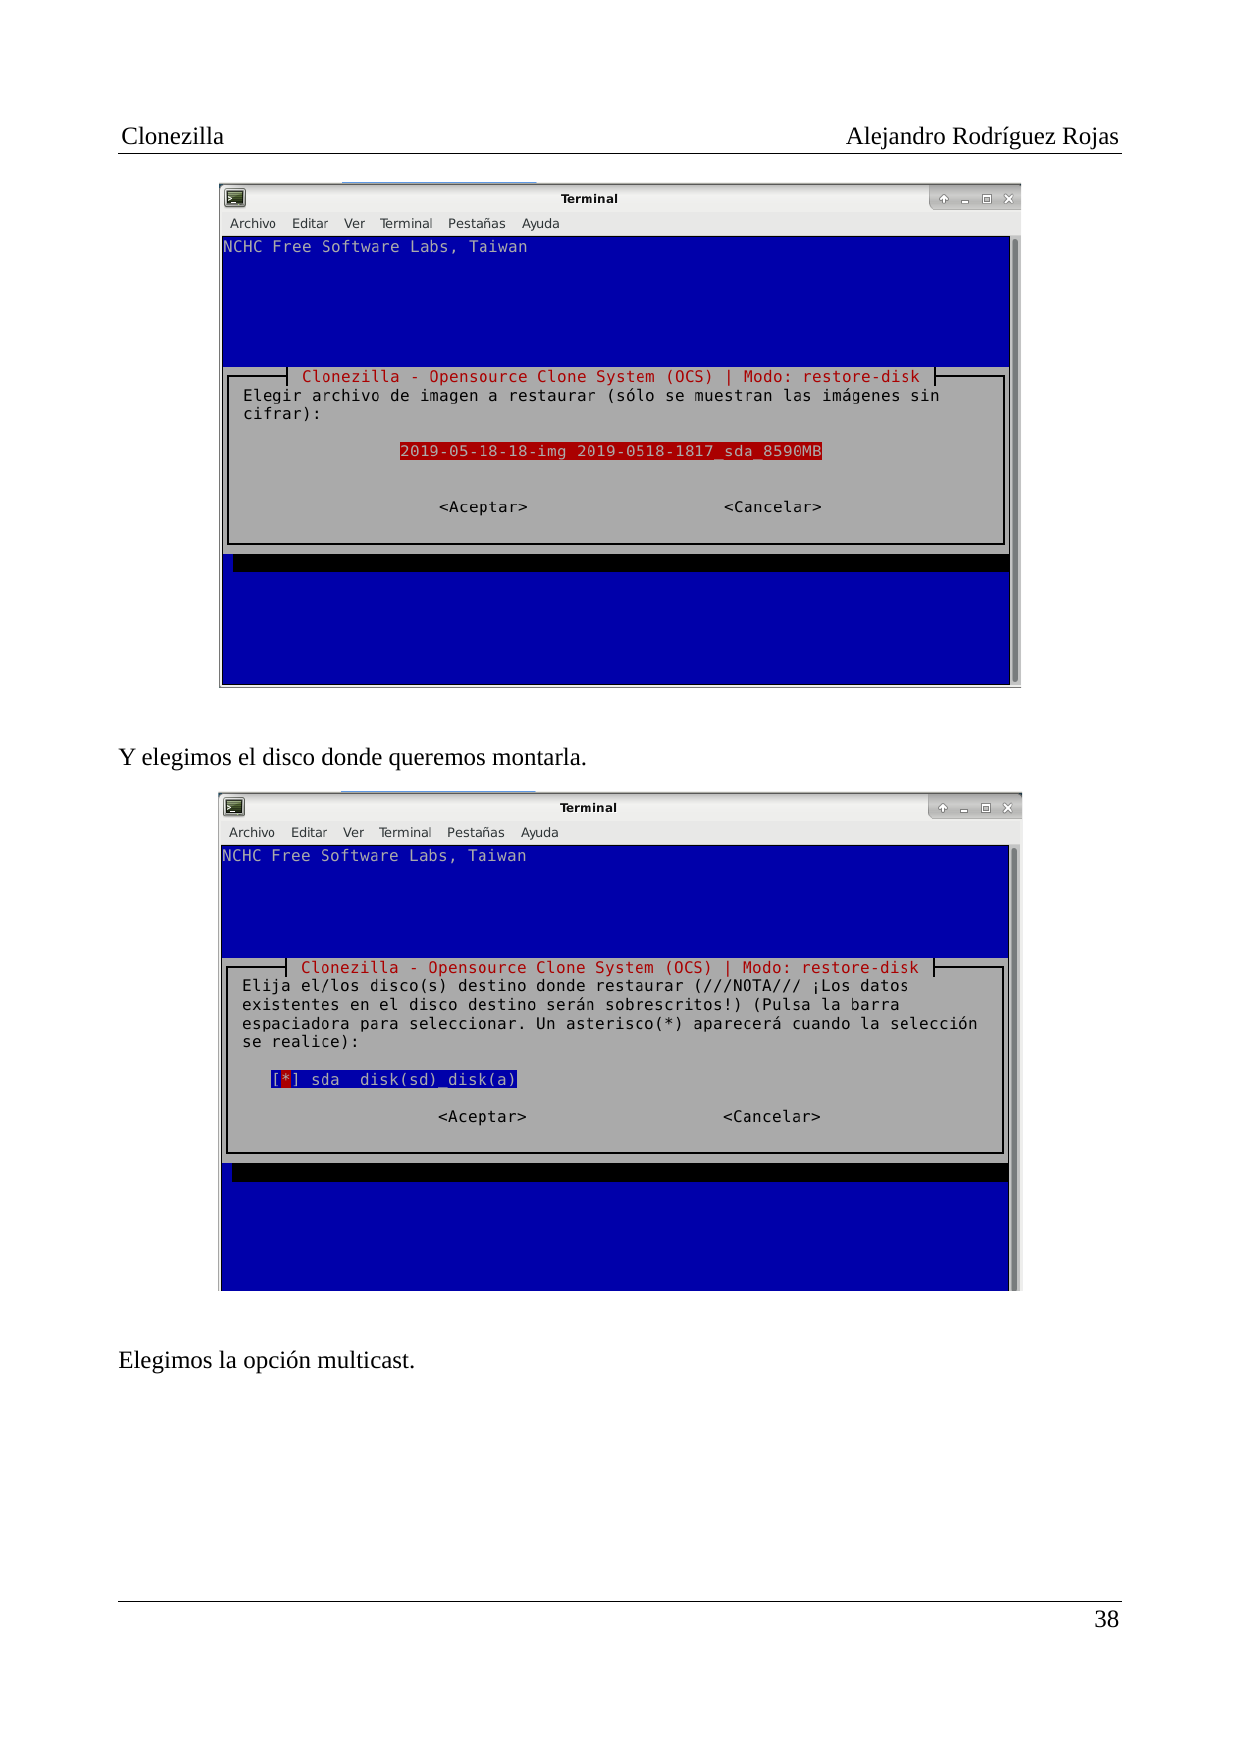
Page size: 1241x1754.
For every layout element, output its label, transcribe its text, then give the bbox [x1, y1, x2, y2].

picture [219, 182, 1022, 688]
picture [218, 791, 1023, 1291]
text Elegimos la opción multicast. [118, 1345, 1122, 1374]
text Y elegimos el disco donde queremos montarla. [118, 742, 1122, 771]
